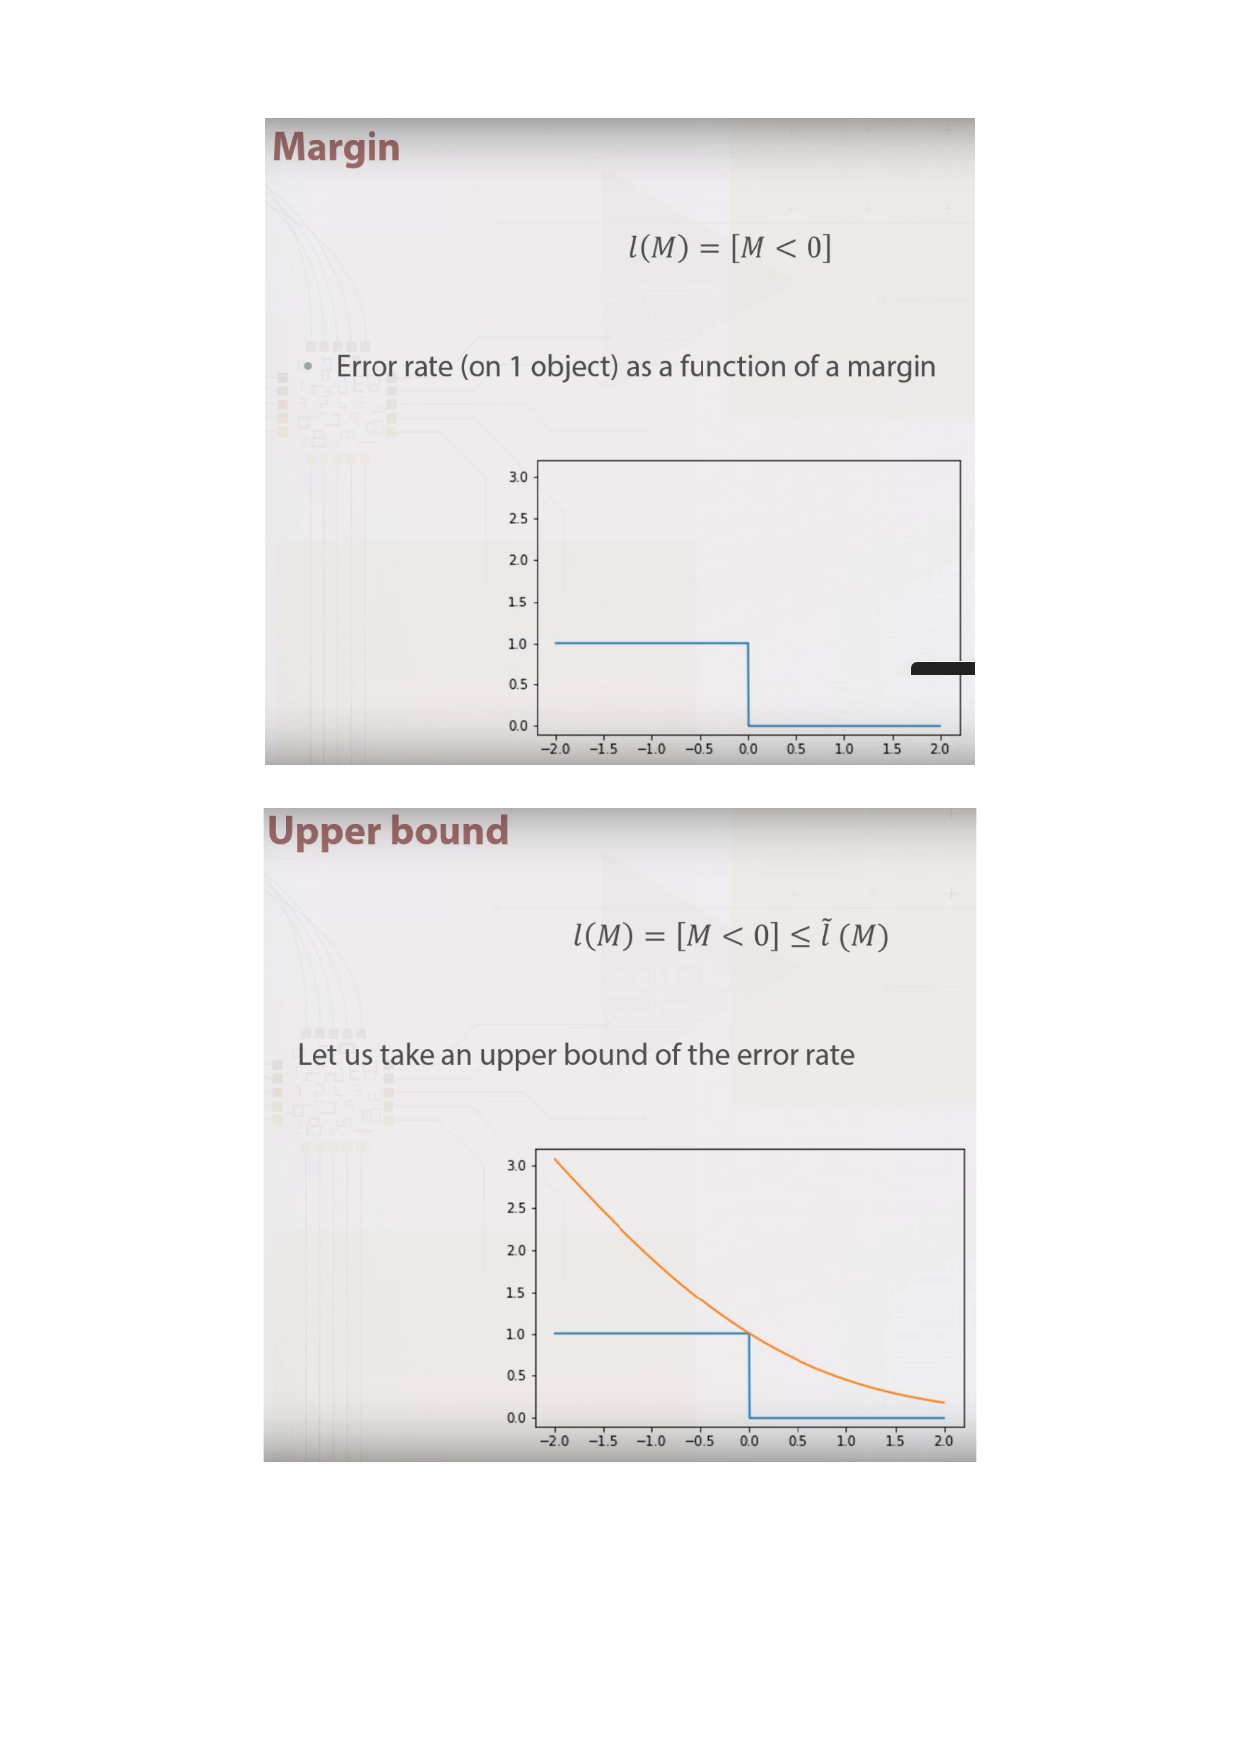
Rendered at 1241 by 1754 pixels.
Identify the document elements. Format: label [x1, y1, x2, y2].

picture [265, 118, 975, 765]
picture [263, 808, 977, 1462]
